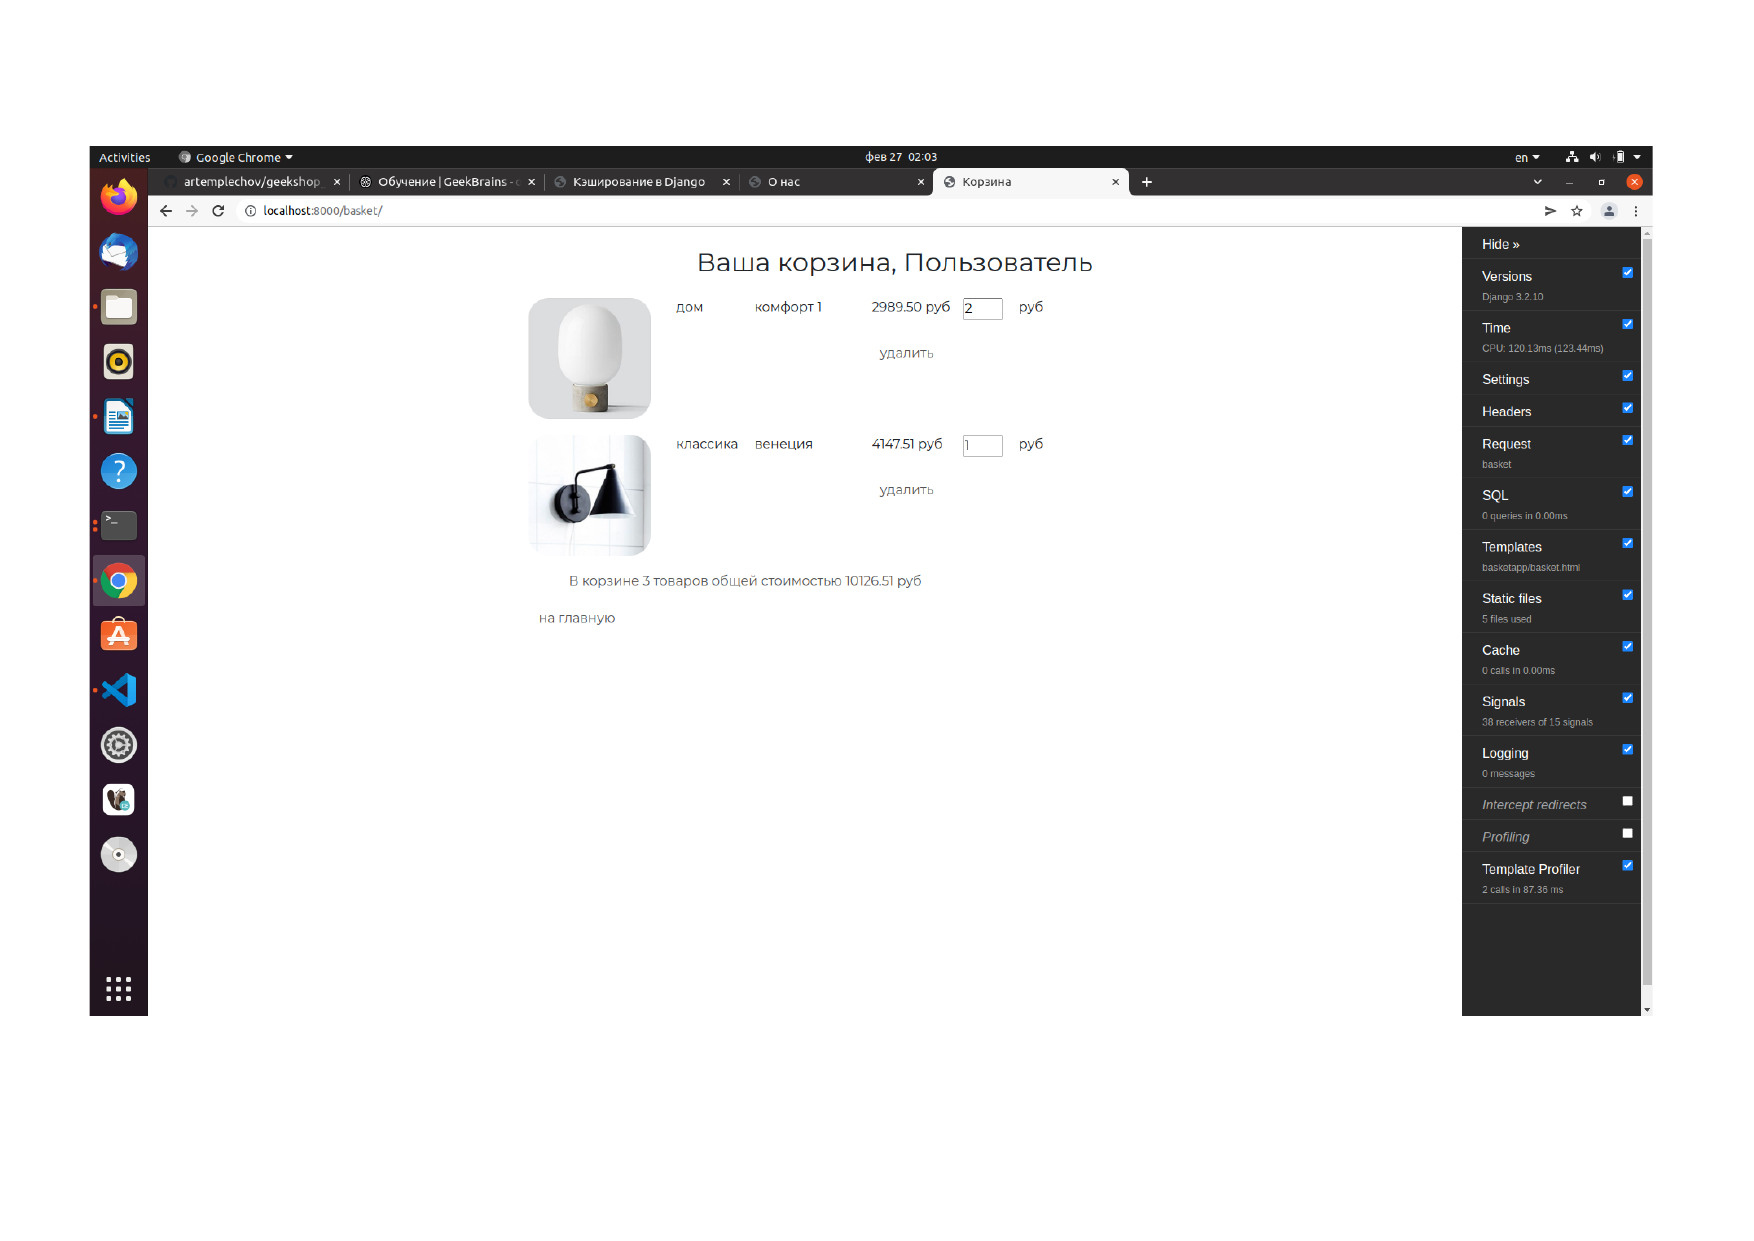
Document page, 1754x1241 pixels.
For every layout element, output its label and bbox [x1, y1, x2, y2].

picture [89, 146, 1653, 1016]
